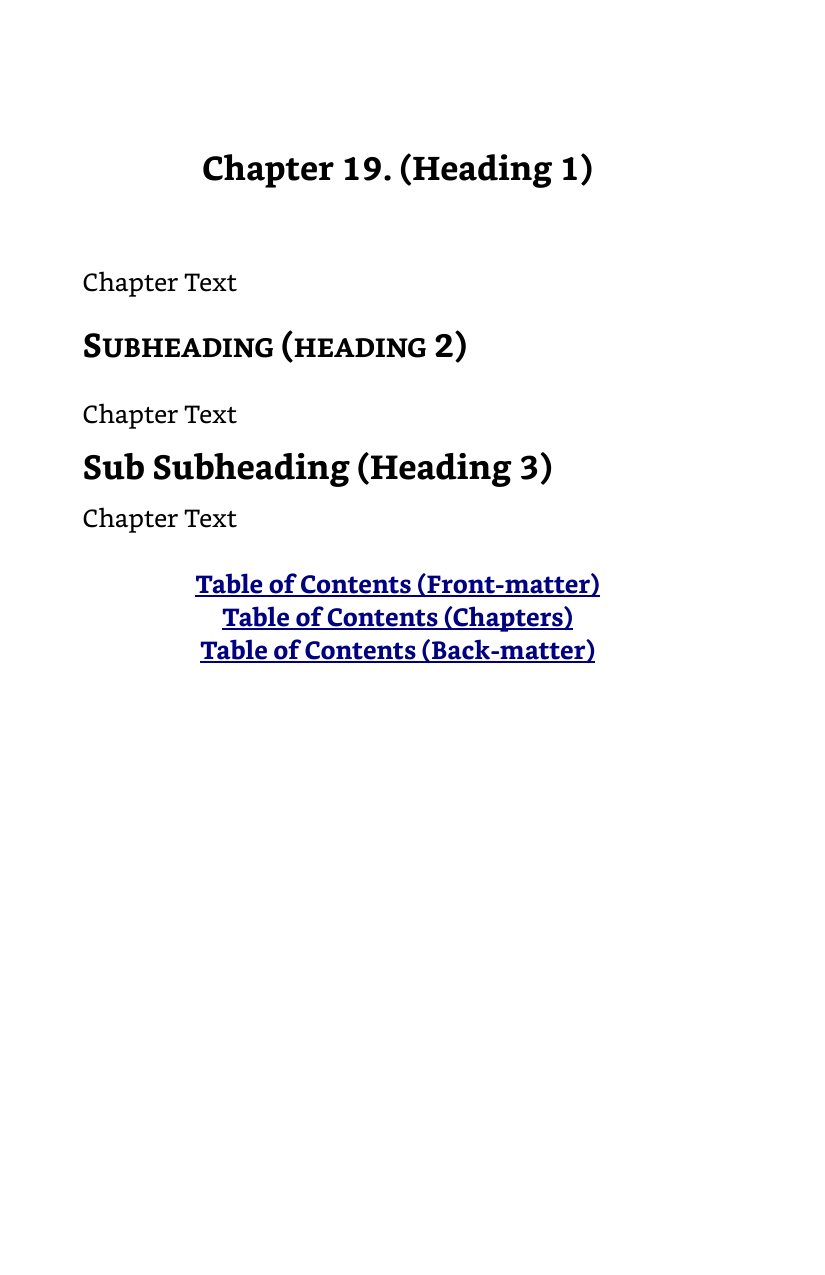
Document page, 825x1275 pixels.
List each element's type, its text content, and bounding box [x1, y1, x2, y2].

text Table of Contents (Chapters) [82, 600, 712, 633]
text Chapter Text [82, 264, 712, 297]
subtitle Chapter 19. (Heading 1) [82, 146, 712, 189]
text Chapter Text [82, 397, 712, 429]
subtitle Subheading (heading 2) [82, 322, 712, 366]
text Table of Contents (Back-matter) [82, 633, 712, 666]
subtitle Sub Subheading (Heading 3) [82, 444, 712, 488]
text Chapter Text [82, 501, 712, 534]
text Table of Contents (Front-matter) [82, 567, 712, 600]
